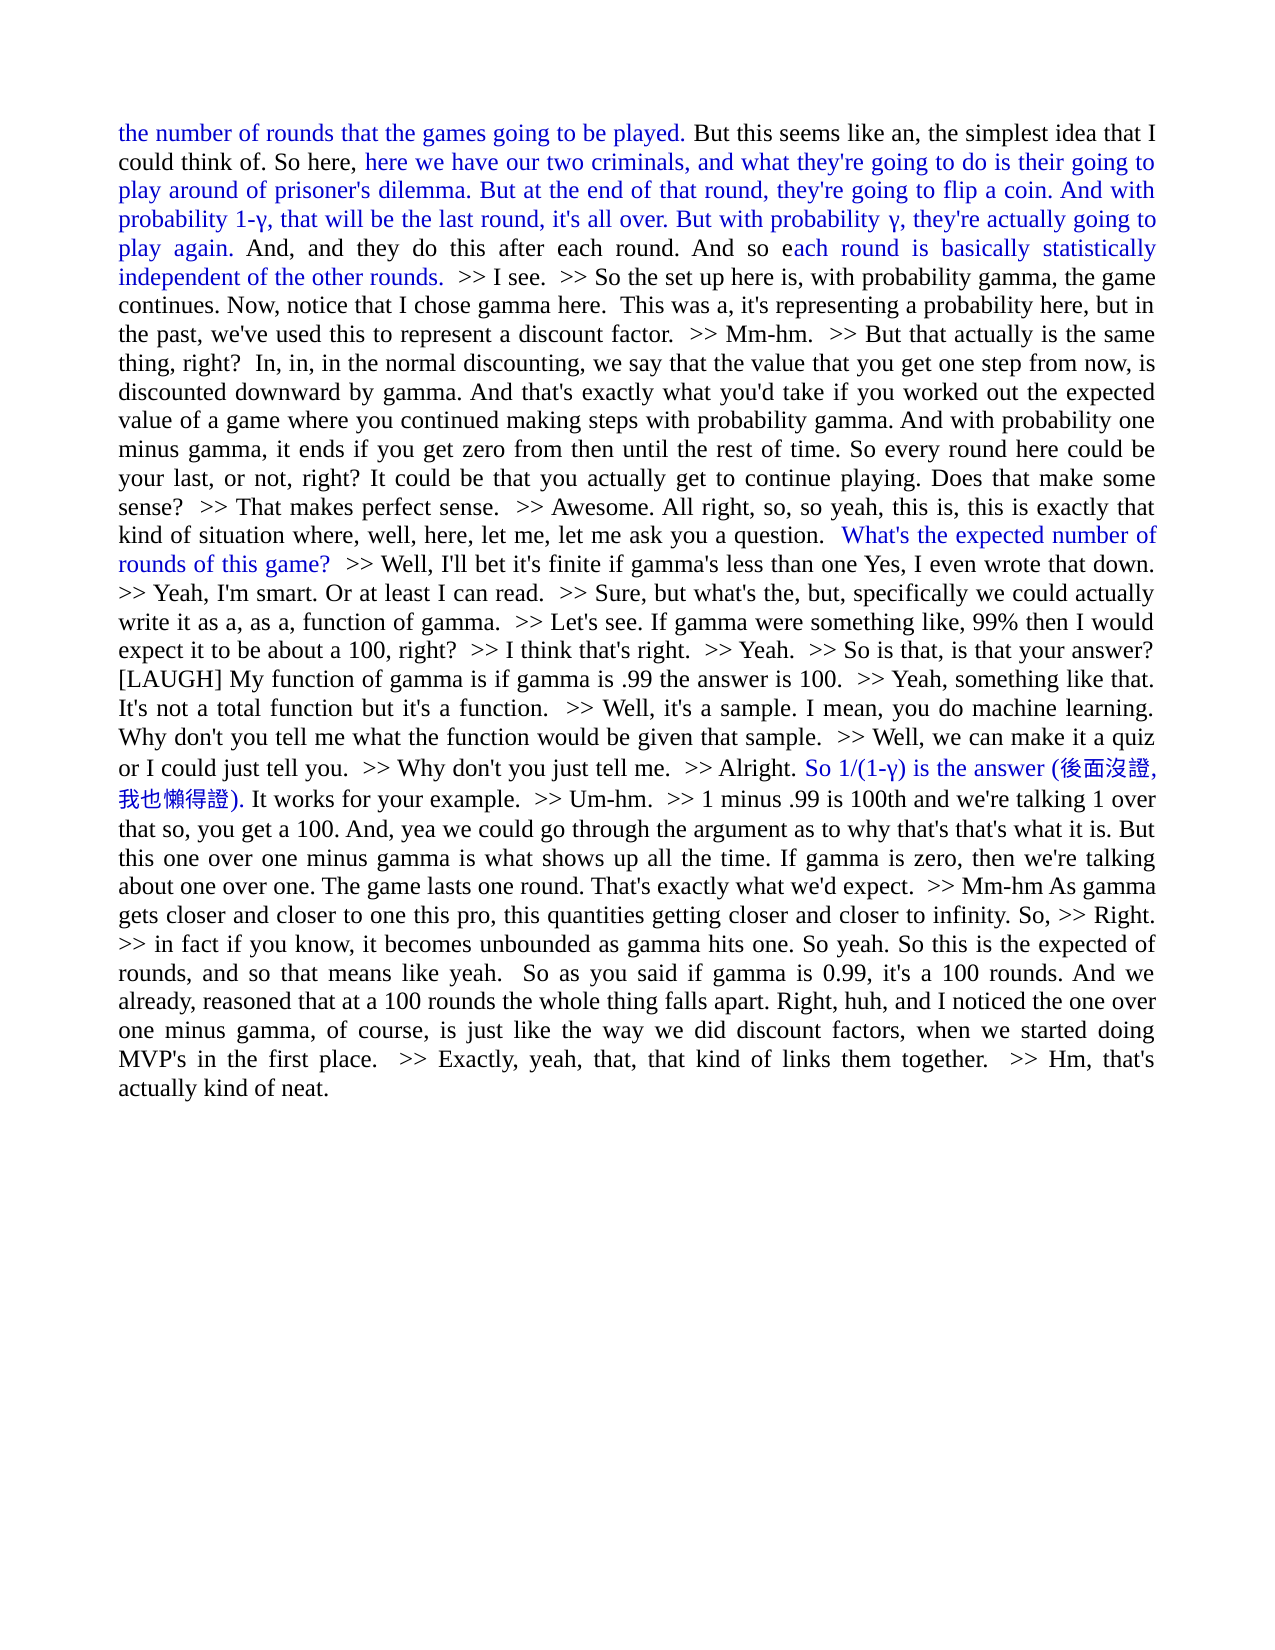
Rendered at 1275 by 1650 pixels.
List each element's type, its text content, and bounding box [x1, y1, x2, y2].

text the number of rounds that the games going to be played. But this seems like an, the simplest idea that I could think of. So here, here we have our two criminals, and what they're going to do is their going to play around of prisoner's dilemma. But at the end of that round, they're going to flip a coin. And with probability 1-γ, that will be the last round, it's all over. But with probability γ, they're actually going to play again. And, and they do this after each round. And so each round is basically statistically independent of the other rounds. >> I see. >> So the set up here is, with probability gamma, the game continues. Now, notice that I chose gamma here. This was a, it's representing a probability here, but in the past, we've used this to represent a discount factor. >> Mm-hm. >> But that actually is the same thing, right? In, in, in the normal discounting, we say that the value that you get one step from now, is discounted downward by gamma. And that's exactly what you'd take if you worked out the expected value of a game where you continued making steps with probability gamma. And with probability one minus gamma, it ends if you get zero from then until the rest of time. So every round here could be your last, or not, right? It could be that you actually get to continue playing. Does that make some sense? >> That makes perfect sense. >> Awesome. All right, so, so yeah, this is, this is exactly that kind of situation where, well, here, let me, let me ask you a question. What's the expected number of rounds of this game? >> Well, I'll bet it's finite if gamma's less than one Yes, I even wrote that down. >> Yeah, I'm smart. Or at least I can read. >> Sure, but what's the, but, specifically we could actually write it as a, as a, function of gamma. >> Let's see. If gamma were something like, 99% then I would expect it to be about a 100, right? >> I think that's right. >> Yeah. >> So is that, is that your answer? [LAUGH] My function of gamma is if gamma is .99 the answer is 100. >> Yeah, something like that. It's not a total function but it's a function. >> Well, it's a sample. I mean, you do machine learning. Why don't you tell me what the function would be given that sample. >> Well, we can make it a quiz or I could just tell you. >> Why don't you just tell me. >> Alright. So 1/(1-γ) is the answer (後面沒證, 我也懶得證). It works for your example. >> Um-hm. >> 1 minus .99 is 100th and we're talking 1 over that so, you get a 100. And, yea we could go through the argument as to why that's that's what it is. But this one over one minus gamma is what shows up all the time. If gamma is zero, then we're talking about one over one. The game lasts one round. That's exactly what we'd expect. >> Mm-hm As gamma gets closer and closer to one this pro, this quantities getting closer and closer to infinity. So, >> Right. >> in fact if you know, it becomes unbounded as gamma hits one. So yeah. So this is the expected of rounds, and so that means like yeah. So as you said if gamma is 0.99, it's a 100 rounds. And we already, reasoned that at a 100 rounds the whole thing falls apart. Right, huh, and I noticed the one over one minus gamma, of course, is just like the way we did discount factors, when we started doing MVP's in the first place. >> Exactly, yeah, that, that kind of links them together. >> Hm, that's actually kind of neat. [118, 118, 1157, 1101]
